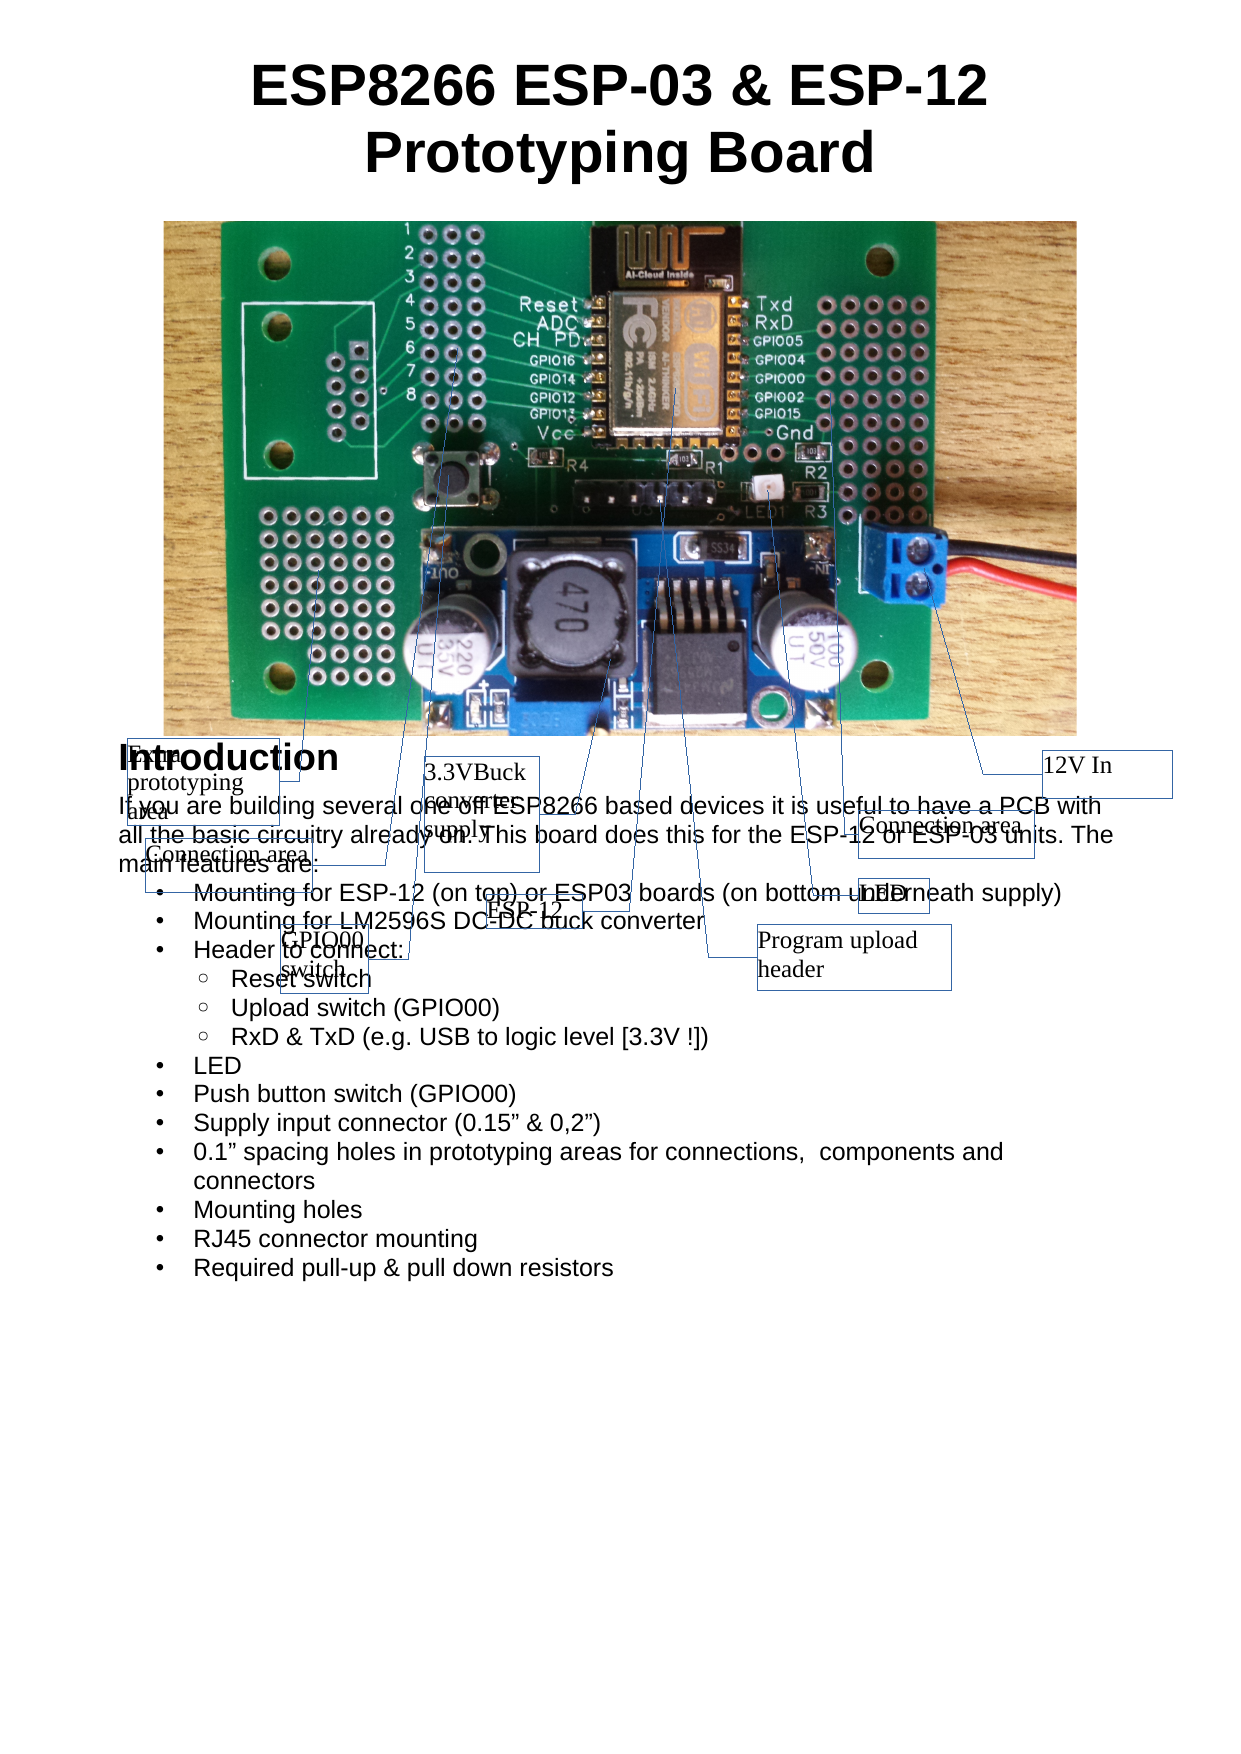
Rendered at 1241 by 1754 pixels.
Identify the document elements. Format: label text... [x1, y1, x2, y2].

list Mounting for ESP-12 (on top) or ESP03 boards (on bottom underneath supply) [292, 877, 1122, 906]
list Reset switch [193, 964, 280, 993]
list Mounting for LM2596S DC-DC buck converter [156, 906, 1122, 935]
picture [163, 221, 1077, 736]
list Mounting for ESP-12 (on top) or ESP03 boards (on bottom underneath supply) [859, 879, 929, 906]
list Mounting for ESP-12 (on top) or ESP03 boards (on bottom underneath supply) [156, 893, 292, 906]
subtitle Introduction [118, 563, 1122, 779]
text If you are building several one off ESP8266 based devices it is useful to have a PCB with all the basic circuitry already on. This board does this for the ESP-12 or ESP-03 units. The main features are: [195, 791, 1122, 877]
list Push button switch (GPIO00) [156, 1079, 1122, 1108]
list RJ45 connector mounting [156, 1224, 1122, 1252]
list Required pull-up & pull down resistors [156, 1252, 1122, 1281]
list LED [156, 1051, 1122, 1079]
text If you are building several one off ESP8266 based devices it is useful to have a PCB with all the basic circuitry already on. This board does this for the ESP-12 or ESP-03 units. The main features are: [128, 791, 279, 825]
list RxD & TxD (e.g. USB to logic level [3.3V !]) [193, 1022, 1122, 1051]
list Reset switch [369, 964, 1122, 993]
list Supply input connector (0.15” & 0,2”) [156, 1108, 1122, 1137]
list Reset switch [758, 964, 951, 990]
list Reset switch [281, 964, 368, 993]
list Header to connect: [281, 935, 368, 964]
list Header to connect: [952, 935, 1122, 964]
list Mounting for ESP-12 (on top) or ESP03 boards (on bottom underneath supply) [156, 877, 312, 892]
text If you are building several one off ESP8266 based devices it is useful to have a PCB with all the basic circuitry already on. This board does this for the ESP-12 or ESP-03 units. The main features are: [146, 839, 312, 877]
list 0.1” spacing holes in prototyping areas for connections, components and connectors [156, 1137, 1122, 1195]
list Header to connect: [156, 935, 280, 964]
list Upload switch (GPIO00) [193, 993, 1122, 1022]
text If you are building several one off ESP8266 based devices it is useful to have a PCB with all the basic circuitry already on. This board does this for the ESP-12 or ESP-03 units. The main features are: [859, 811, 1034, 858]
list Header to connect: [758, 935, 951, 964]
text If you are building several one off ESP8266 based devices it is useful to have a PCB with all the basic circuitry already on. This board does this for the ESP-12 or ESP-03 units. The main features are: [425, 791, 539, 872]
list Mounting holes [156, 1195, 1122, 1224]
list Header to connect: [369, 935, 757, 964]
